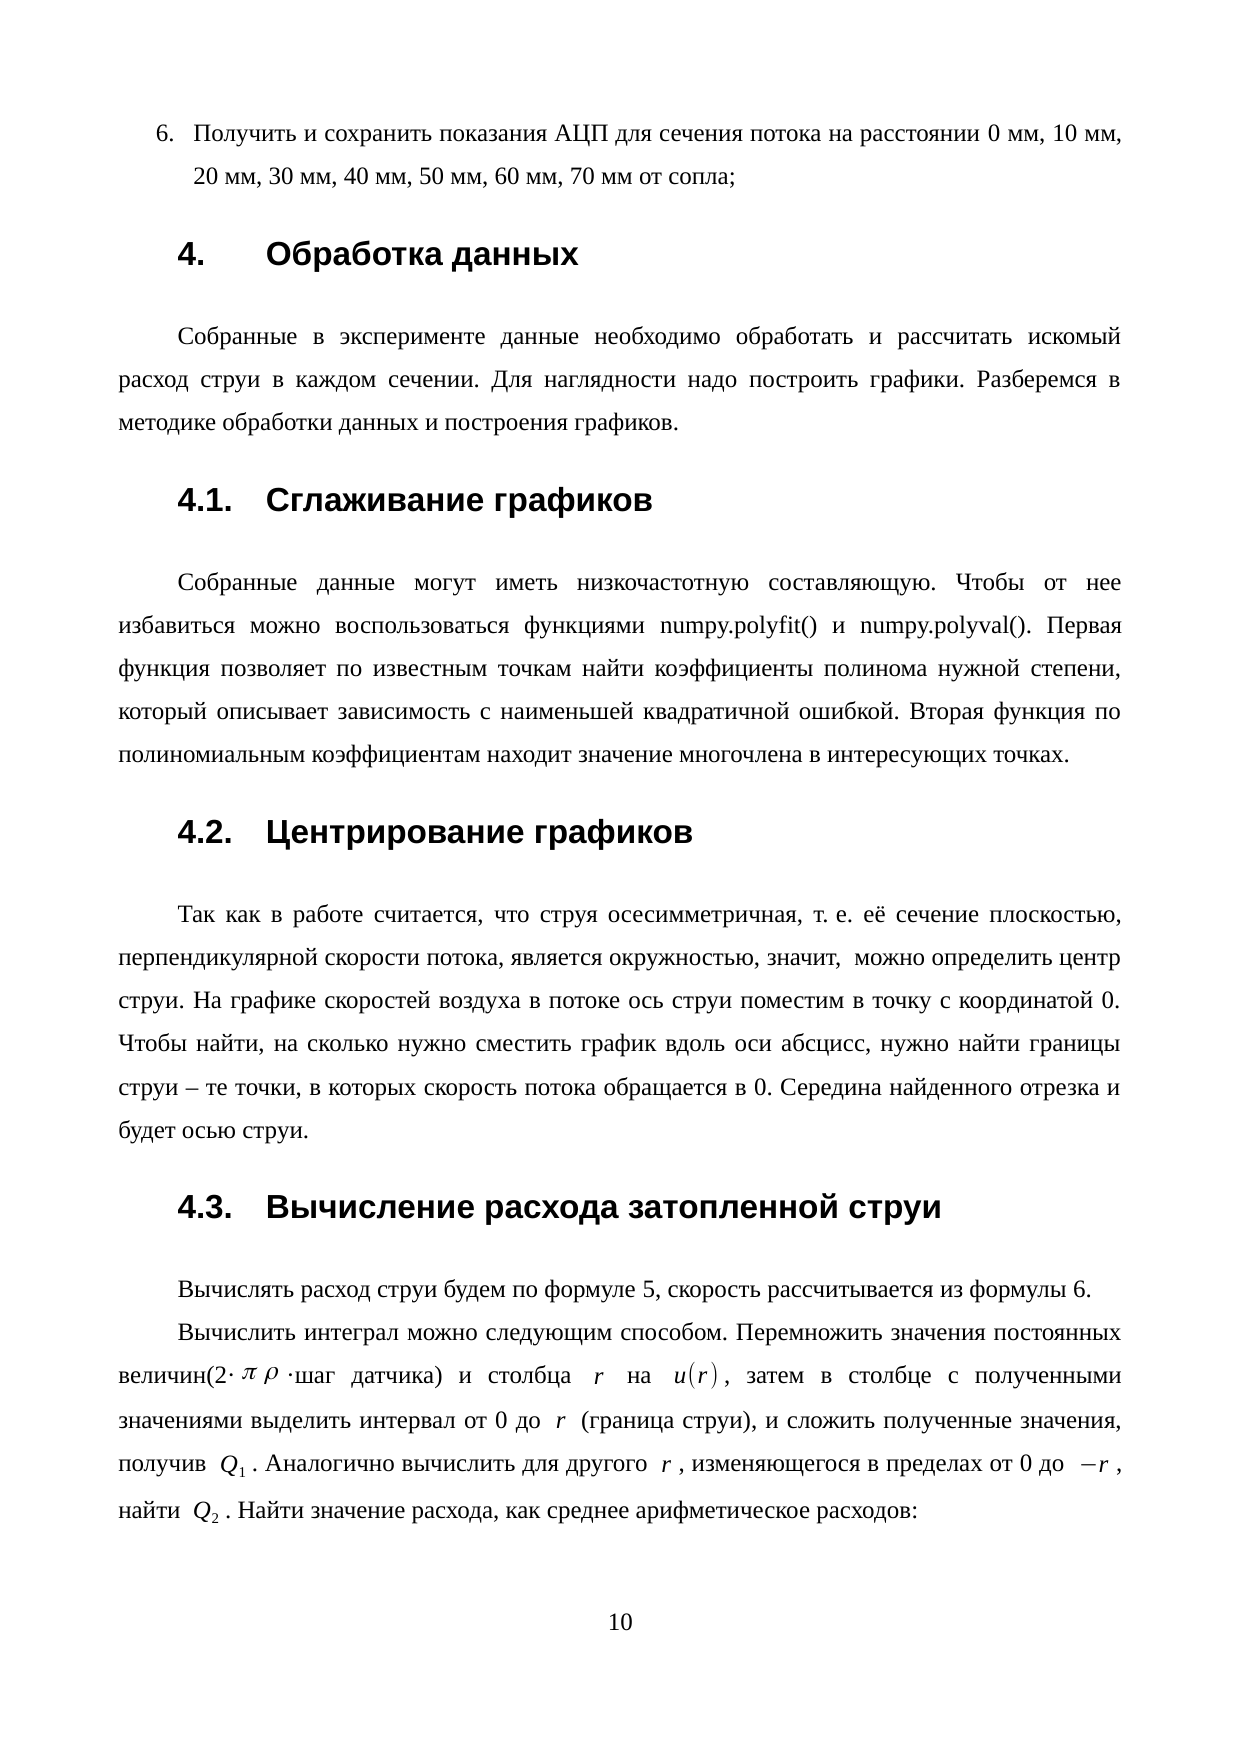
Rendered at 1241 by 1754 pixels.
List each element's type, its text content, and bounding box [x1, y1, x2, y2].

text Вычислить интеграл можно следующим способом. Перемножить значения постоянных величин(2··шаг датчика) и столбца на , затем в столбце с полученными значениями выделить интервал от 0 до (граница струи), и сложить полученные значения, получив . Аналогично вычислить для другого , изменяющегося в пределах от 0 до , найти . Найти значение расхода, как среднее арифметическое расходов: [118, 1317, 1122, 1528]
text Собранные в эксперименте данные необходимо обработать и рассчитать искомый расход струи в каждом сечении. Для наглядности надо построить графики. Разберемся в методике обработки данных и построения графиков. [118, 321, 1122, 436]
text Вычислять расход струи будем по формуле 5, скорость рассчитывается из формулы 6. [118, 1274, 1122, 1303]
subtitle Сглаживание графиков [118, 480, 1122, 518]
subtitle Обработка данных [118, 234, 1122, 272]
text Так как в работе считается, что струя осесимметричная, т. е. её сечение плоскостью, перпендикулярной скорости потока, является окружностью, значит, можно определить центр струи. На графике скоростей воздуха в потоке ось струи поместим в точку с координатой 0. Чтобы найти, на сколько нужно сместить график вдоль оси абсцисс, нужно найти границы струи – те точки, в которых скорость потока обращается в 0. Середина найденного отрезка и будет осью струи. [118, 899, 1122, 1143]
subtitle Вычисление расхода затопленной струи [118, 1187, 1122, 1226]
subtitle Центрирование графиков [118, 812, 1122, 850]
list Получить и сохранить показания АЦП для сечения потока на расстоянии 0 мм, 10 мм, 20 мм, 30 мм, 40 мм, 50 мм, 60 мм, 70 мм от сопла; [156, 118, 1122, 190]
text Собранные данные могут иметь низкочастотную составляющую. Чтобы от нее избавиться можно воспользоваться функциями numpy.polyfit() и numpy.polyval(). Первая функция позволяет по известным точкам найти коэффициенты полинома нужной степени, который описывает зависимость с наименьшей квадратичной ошибкой. Вторая функция по полиномиальным коэффициентам находит значение многочлена в интересующих точках. [118, 567, 1122, 768]
